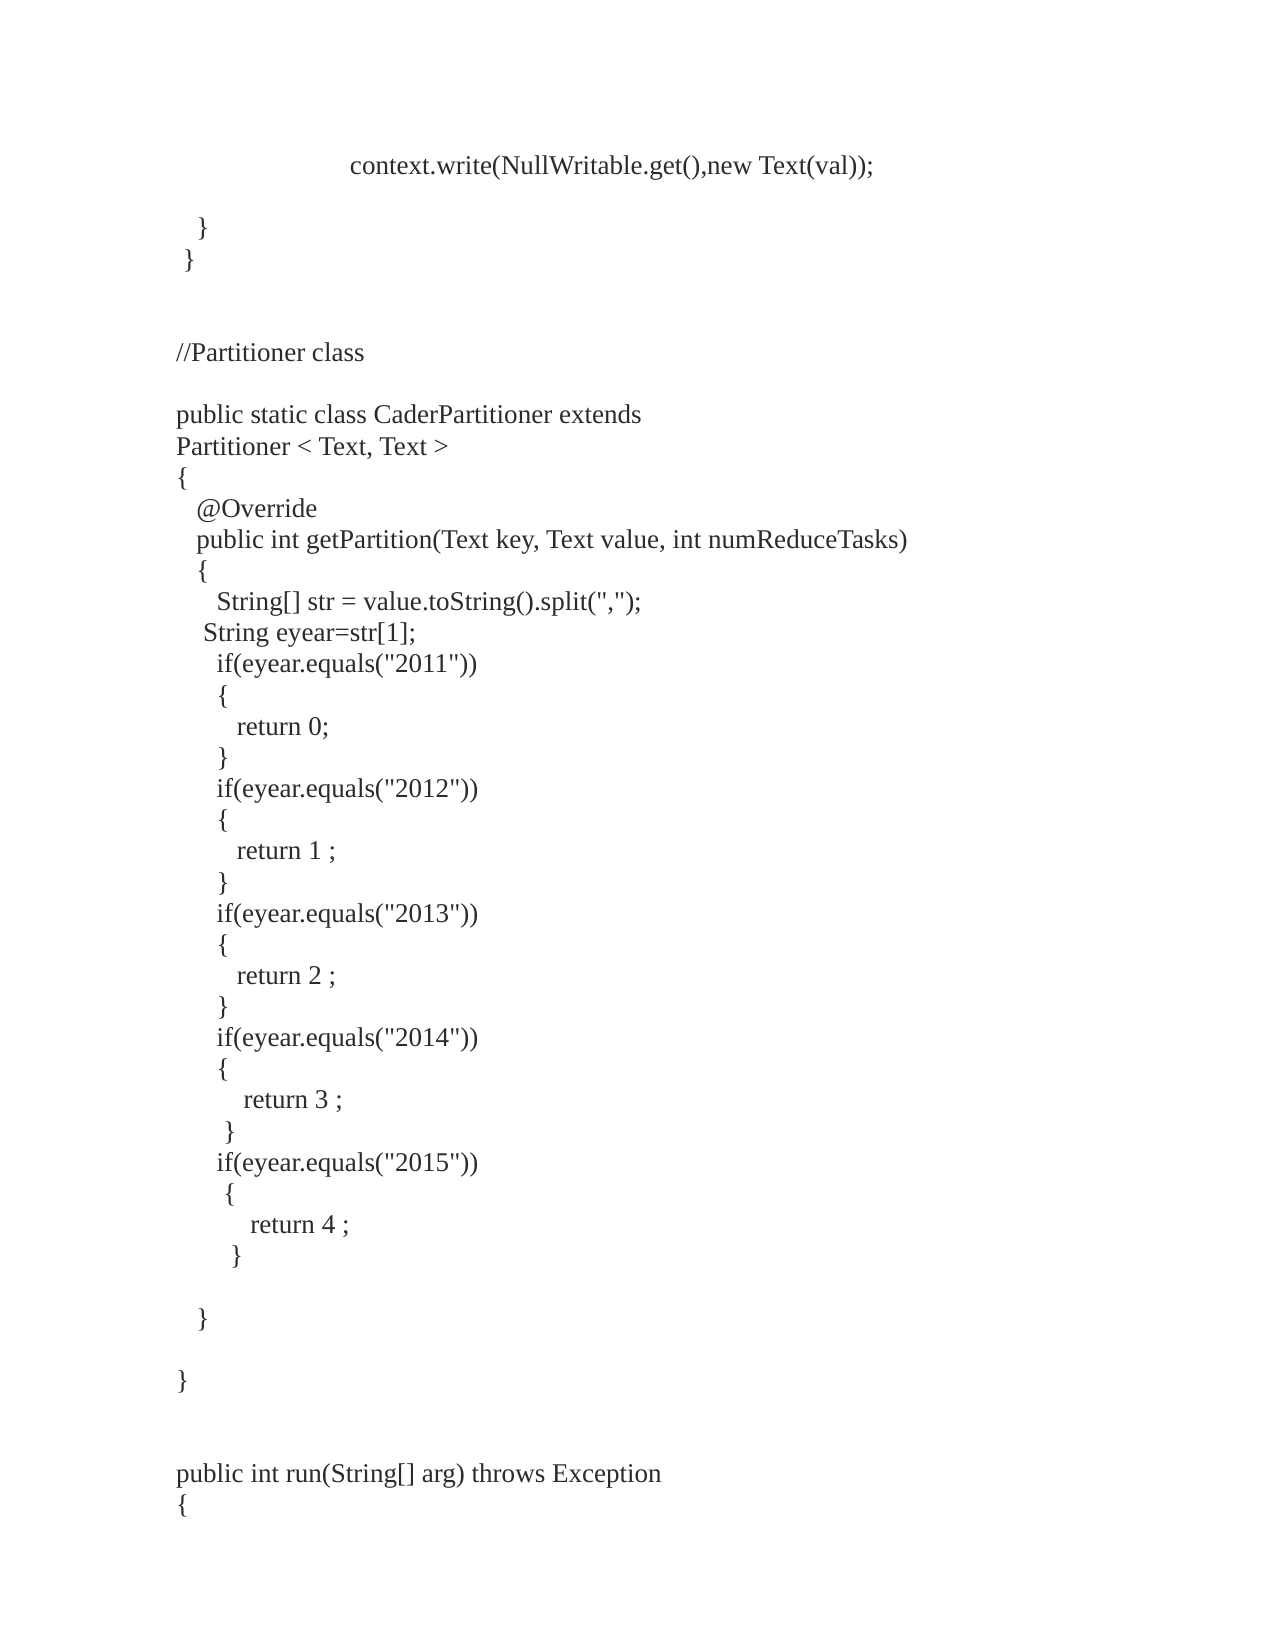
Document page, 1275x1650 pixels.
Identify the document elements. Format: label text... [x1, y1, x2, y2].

text { [156, 1488, 1157, 1520]
text { [156, 1052, 1157, 1084]
text } [156, 1364, 1157, 1395]
text return 4 ; [156, 1208, 1157, 1239]
text } [156, 741, 1157, 772]
text } [156, 990, 1157, 1021]
text } [156, 866, 1157, 897]
text } [156, 212, 1157, 243]
text { [156, 554, 1157, 585]
text if(eyear.equals("2012")) [156, 772, 1157, 803]
text if(eyear.equals("2015")) [156, 1146, 1157, 1177]
text { [156, 1177, 1157, 1208]
text } [156, 1115, 1157, 1146]
text return 2 ; [156, 959, 1157, 990]
text { [156, 461, 1157, 492]
text String eyear=str[1]; [156, 616, 1157, 648]
text if(eyear.equals("2013")) [156, 897, 1157, 928]
text return 3 ; [156, 1084, 1157, 1115]
text if(eyear.equals("2011")) [156, 648, 1157, 679]
text { [156, 928, 1157, 959]
text String[] str = value.toString().split(","); [156, 585, 1157, 616]
text public int getPartition(Text key, Text value, int numReduceTasks) [156, 523, 1157, 554]
text } [156, 1302, 1157, 1333]
text public int run(String[] arg) throws Exception [156, 1457, 1157, 1488]
text //Partitioner class [156, 336, 1157, 367]
text Partitioner < Text, Text > [156, 429, 1157, 461]
text } [156, 243, 1157, 274]
text { [156, 803, 1157, 834]
text @Override [156, 492, 1157, 523]
text return 0; [156, 710, 1157, 741]
text { [156, 679, 1157, 710]
text if(eyear.equals("2014")) [156, 1021, 1157, 1052]
text context.write(NullWritable.get(),new Text(val)); [156, 149, 1157, 180]
text } [156, 1239, 1157, 1271]
text public static class CaderPartitioner extends [156, 398, 1157, 429]
text return 1 ; [156, 834, 1157, 866]
